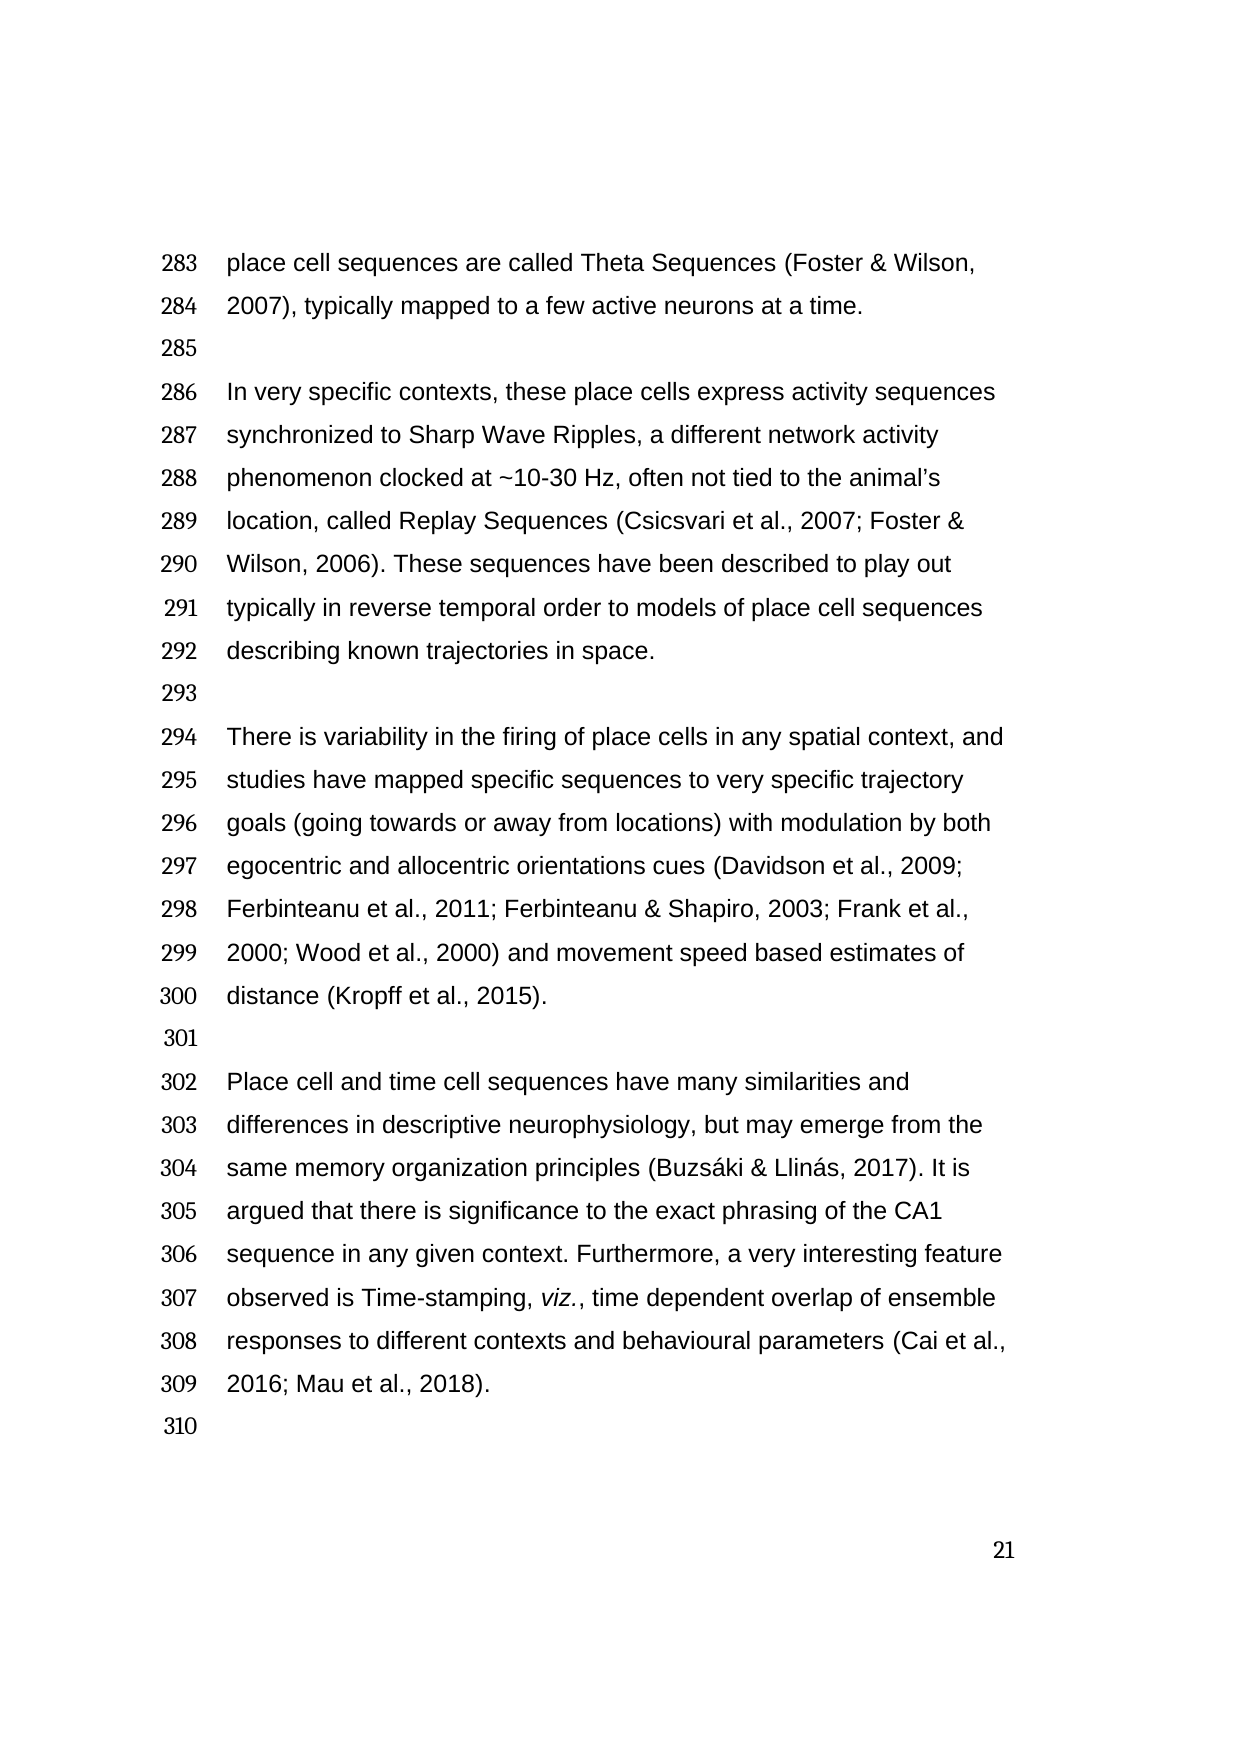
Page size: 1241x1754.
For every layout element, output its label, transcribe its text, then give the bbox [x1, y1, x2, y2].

text Place cell and time cell sequences have many similarities and differences in descriptive neurophysiology, but may emerge from the same memory organization principles (Buzsáki & Llinás, 2017)⁠. It is argued that there is significance to the exact phrasing of the CA1 sequence in any given context. Furthermore, a very interesting feature observed is Time-stamping, viz., time dependent overlap of ensemble responses to different contexts and behavioural parameters (Cai et al., 2016; Mau et al., 2018)⁠. [226, 1067, 1014, 1398]
text There is variability in the firing of place cells in any spatial context, and studies have mapped specific sequences to very specific trajectory goals (going towards or away from locations) with modulation by both egocentric and allocentric orientations cues (Davidson et al., 2009; Ferbinteanu et al., 2011; Ferbinteanu & Shapiro, 2003; Frank et al., 2000; Wood et al., 2000)⁠ and movement speed based estimates of distance (Kropff et al., 2015)⁠. [226, 722, 1014, 1009]
text In very specific contexts, these place cells express activity sequences synchronized to Sharp Wave Ripples, a different network activity phenomenon clocked at ~10-30 Hz, often not tied to the animal’s location, called Replay Sequences (Csicsvari et al., 2007; Foster & Wilson, 2006)⁠. These sequences have been described to play out typically in reverse temporal order to models of place cell sequences describing known trajectories in space. [226, 377, 1014, 664]
text place cell sequences are called Theta Sequences (Foster & Wilson, 2007)⁠, typically mapped to a few active neurons at a time. [226, 248, 1014, 319]
